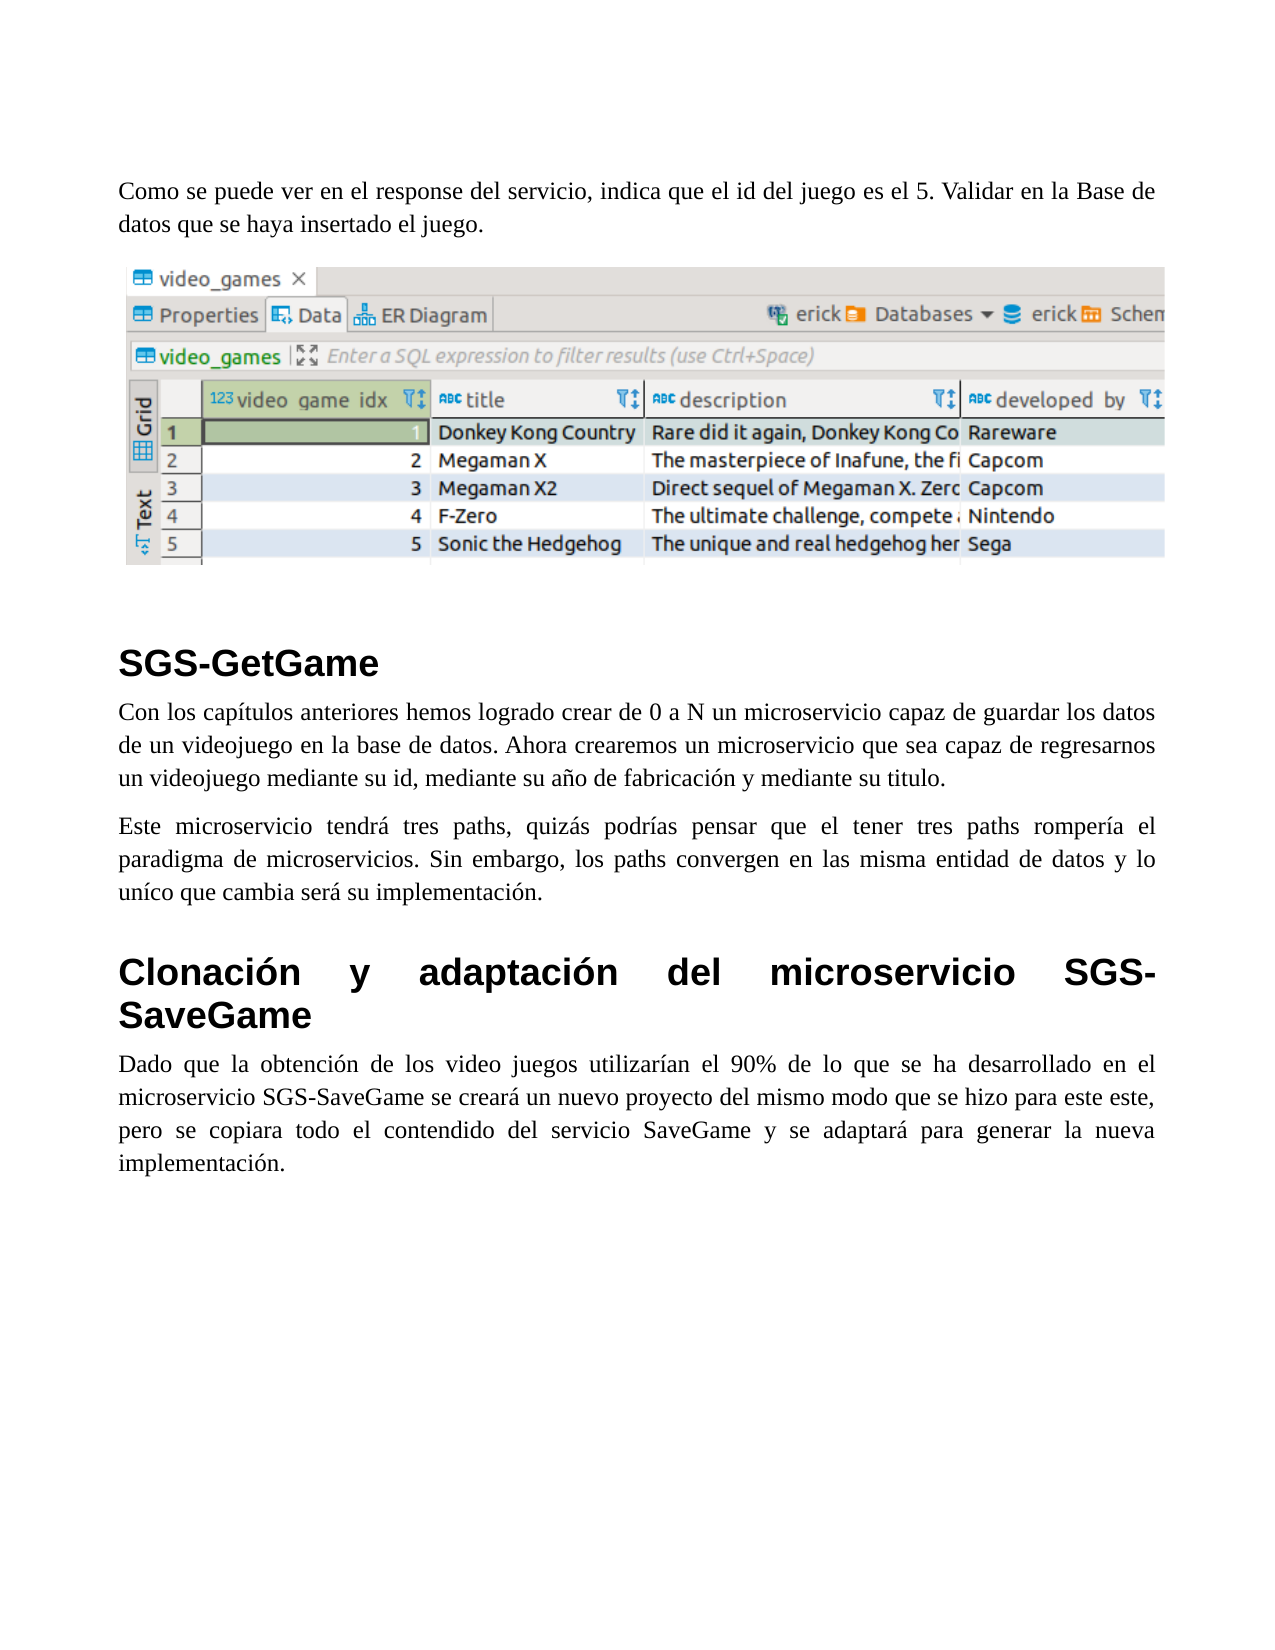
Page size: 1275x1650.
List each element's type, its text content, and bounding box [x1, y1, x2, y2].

text Dado que la obtención de los video juegos utilizarían el 90% de lo que se ha desarrollado en el microservicio SGS-SaveGame se creará un nuevo proyecto del mismo modo que se hizo para este este, pero se copiara todo el contendido del servicio SaveGame y se adaptará para generar la nueva implementación. [118, 1049, 1157, 1177]
text Como se puede ver en el response del servicio, indica que el id del juego es el 5. Validar en la Base de datos que se haya insertado el juego. [118, 176, 1157, 238]
picture [126, 267, 1165, 565]
subtitle SGS-GetGame [118, 641, 1157, 685]
text Este microservicio tendrá tres paths, quizás podrías pensar que el tener tres paths rompería el paradigma de microservicios. Sin embargo, los paths convergen en las misma entidad de datos y lo uníco que cambia será su implementación. [118, 811, 1157, 906]
subtitle Clonación y adaptación del microservicio SGS-SaveGame [118, 949, 1157, 1037]
text Con los capítulos anteriores hemos logrado crear de 0 a N un microservicio capaz de guardar los datos de un videojuego en la base de datos. Ahora crearemos un microservicio que sea capaz de regresarnos un videojuego mediante su id, mediante su año de fabricación y mediante su titulo. [118, 697, 1157, 792]
